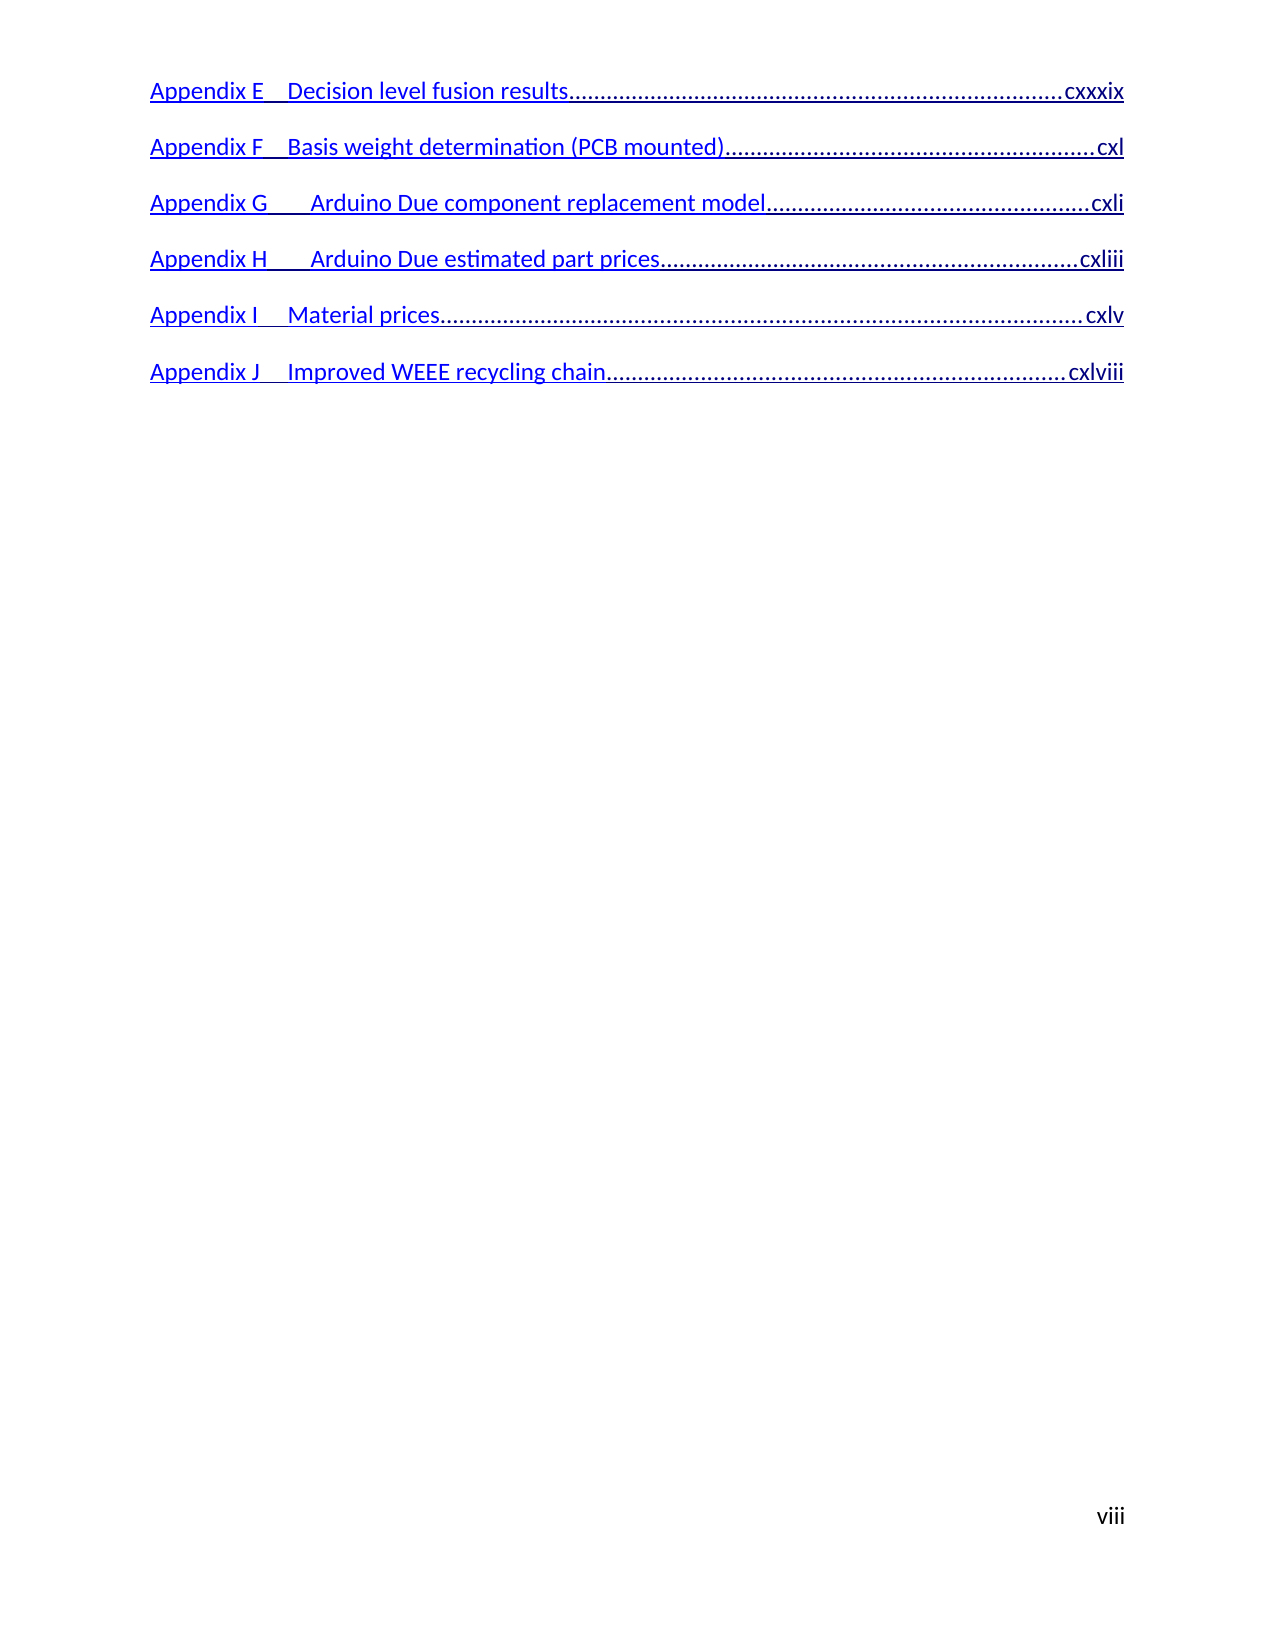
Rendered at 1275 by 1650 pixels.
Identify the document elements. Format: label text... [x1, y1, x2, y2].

text Appendix G Arduino Due component replacement model cxli [150, 187, 1125, 218]
text Appendix E Decision level fusion results cxxxix [150, 75, 1125, 106]
text Appendix F Basis weight determination (PCB mounted) cxl [150, 131, 1125, 162]
text Appendix H Arduino Due estimated part prices cxliii [150, 243, 1125, 274]
text Appendix J Improved WEEE recycling chain cxlviii [150, 356, 1125, 386]
text Appendix I Material prices cxlv [150, 299, 1125, 330]
